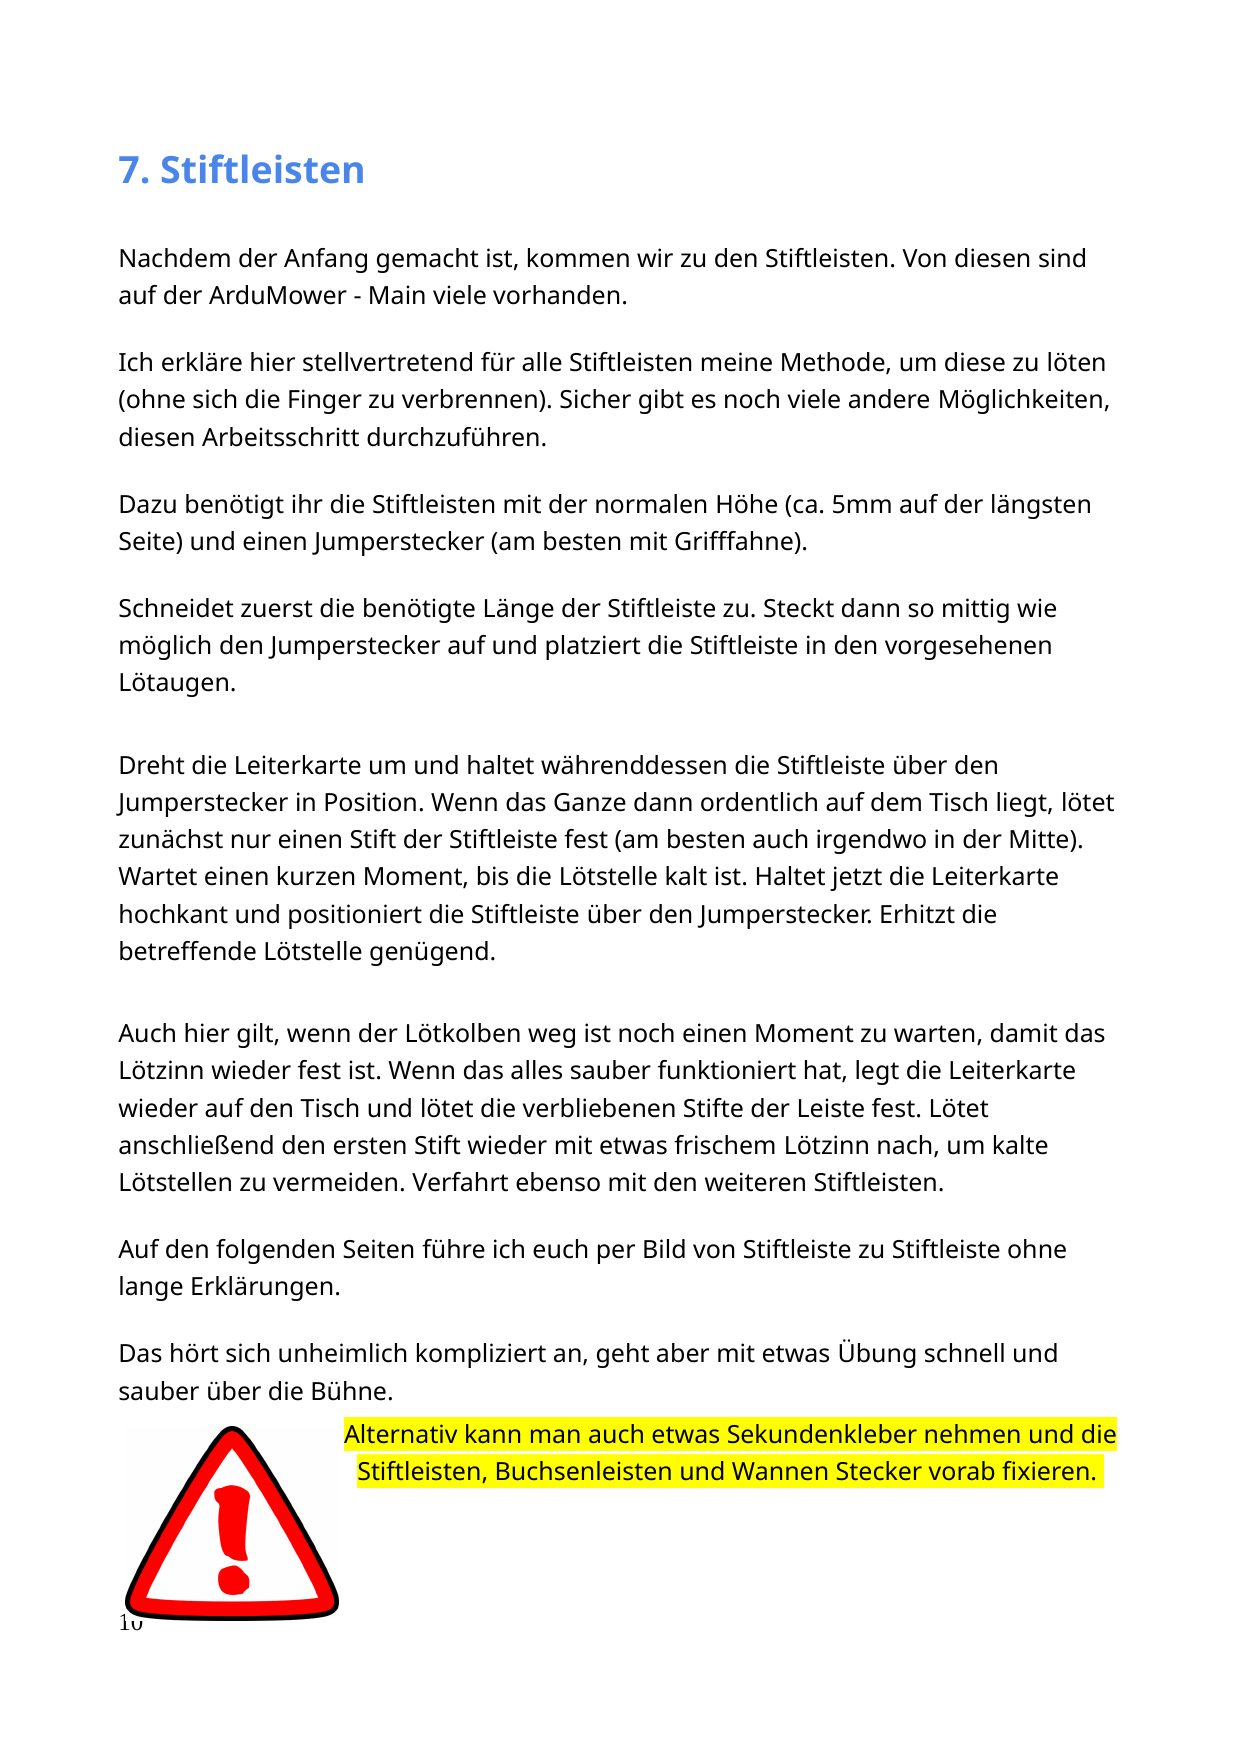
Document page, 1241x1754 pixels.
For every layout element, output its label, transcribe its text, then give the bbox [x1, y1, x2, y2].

text Auch hier gilt, wenn der Lötkolben weg ist noch einen Moment zu warten, damit das Lötzinn wieder fest ist. Wenn das alles sauber funktioniert hat, legt die Leiterkarte wieder auf den Tisch und lötet die verbliebenen Stifte der Leiste fest. Lötet anschließend den ersten Stift wieder mit etwas frischem Lötzinn nach, um kalte Lötstellen zu vermeiden. Verfahrt ebenso mit den weiteren Stiftleisten. [118, 1013, 1122, 1199]
text Nachdem der Anfang gemacht ist, kommen wir zu den Stiftleisten. Von diesen sind auf der ArduMower - Main viele vorhanden. [118, 238, 1122, 312]
text Auf den folgenden Seiten führe ich euch per Bild von Stiftleiste zu Stiftleiste ohne lange Erklärungen. [118, 1229, 1122, 1303]
text Ich erkläre hier stellvertretend für alle Stiftleisten meine Methode, um diese zu löten (ohne sich die Finger zu verbrennen). Sicher gibt es noch viele andere Möglichkeiten, diesen Arbeitsschritt durchzuführen. [118, 342, 1122, 454]
text Schneidet zuerst die benötigte Länge der Stiftleiste zu. Steckt dann so mittig wie möglich den Jumperstecker auf und platziert die Stiftleiste in den vorgesehenen Lötaugen. [118, 588, 1122, 737]
text Alternativ kann man auch etwas Sekundenkleber nehmen und die Stiftleisten, Buchsenleisten und Wannen Stecker vorab fixieren. [118, 1414, 1122, 1525]
subtitle 7. Stiftleisten [118, 143, 1122, 194]
picture [125, 1426, 339, 1621]
text Dazu benötigt ihr die Stiftleisten mit der normalen Höhe (ca. 5mm auf der längsten Seite) und einen Jumperstecker (am besten mit Grifffahne). [118, 483, 1122, 558]
text Dreht die Leiterkarte um und haltet währenddessen die Stiftleiste über den Jumperstecker in Position. Wenn das Ganze dann ordentlich auf dem Tisch liegt, lötet zunächst nur einen Stift der Stiftleiste fest (am besten auch irgendwo in der Mitte). Wartet einen kurzen Moment, bis die Lötstelle kalt ist. Haltet jetzt die Leiterkarte hochkant und positioniert die Stiftleiste über den Jumperstecker. Erhitzt die betreffende Lötstelle genügend. [118, 744, 1122, 1005]
text Das hört sich unheimlich kompliziert an, geht aber mit etwas Übung schnell und sauber über die Bühne. [118, 1333, 1122, 1407]
